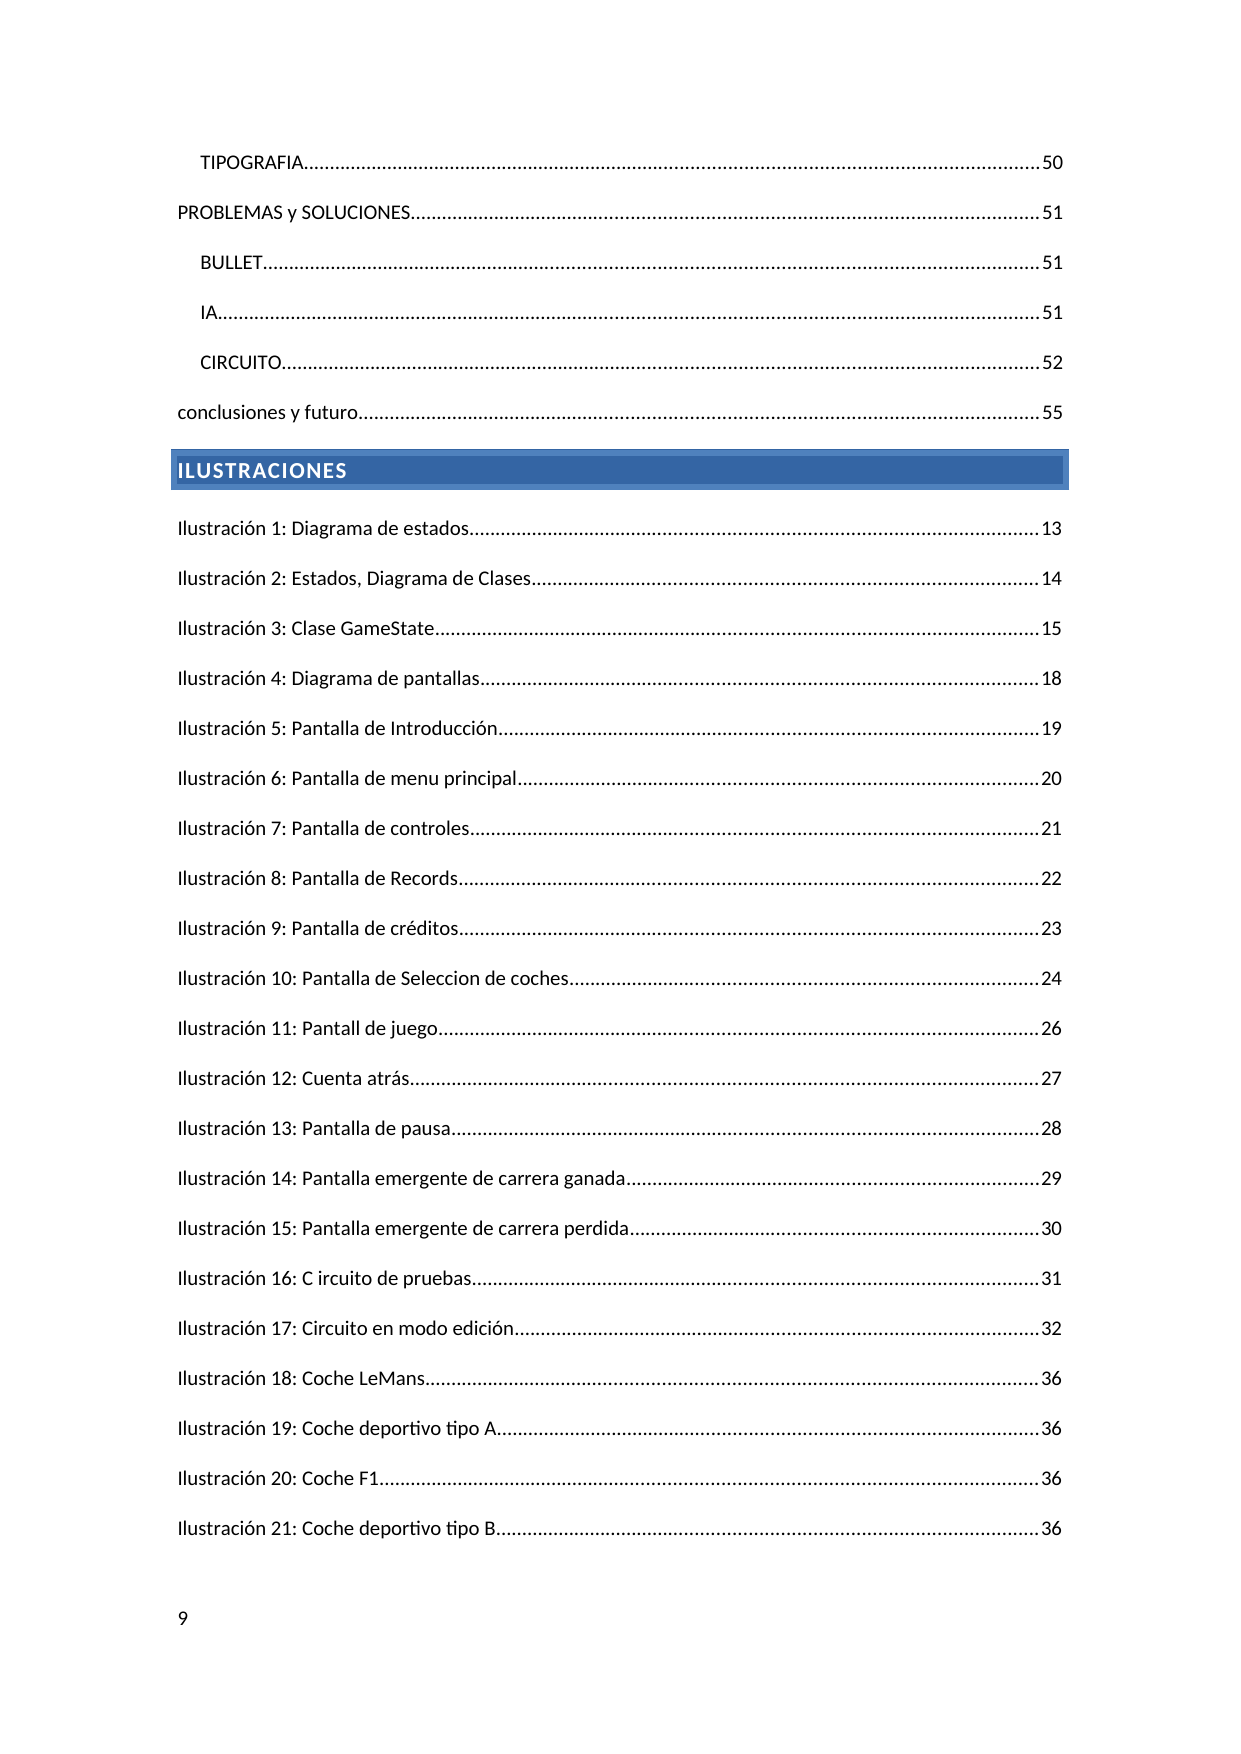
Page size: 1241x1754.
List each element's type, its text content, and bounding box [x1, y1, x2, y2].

text Ilustración 5: Pantalla de Introducción 19 [177, 715, 1063, 741]
text IA 51 [200, 299, 1063, 325]
text Ilustración 13: Pantalla de pausa 28 [177, 1115, 1063, 1141]
text Ilustración 12: Cuenta atrás 27 [177, 1065, 1063, 1091]
text Ilustración 16: C ircuito de pruebas 31 [177, 1265, 1063, 1291]
text TIPOGRAFIA 50 [200, 149, 1063, 175]
text Ilustración 10: Pantalla de Seleccion de coches 24 [177, 965, 1063, 991]
text Ilustración 20: Coche F1 36 [177, 1465, 1063, 1491]
text Ilustración 15: Pantalla emergente de carrera perdida 30 [177, 1215, 1063, 1241]
text BULLET 51 [200, 249, 1063, 275]
text Ilustración 14: Pantalla emergente de carrera ganada 29 [177, 1165, 1063, 1191]
text Ilustración 4: Diagrama de pantallas 18 [177, 665, 1063, 691]
text Ilustración 2: Estados, Diagrama de Clases 14 [177, 565, 1063, 591]
text PROBLEMAS y SOLUCIONES 51 [177, 199, 1063, 225]
text CIRCUITO 52 [200, 349, 1063, 375]
text Ilustraciones [177, 456, 1063, 484]
text Ilustración 18: Coche LeMans 36 [177, 1365, 1063, 1391]
text Ilustración 21: Coche deportivo tipo B 36 [177, 1515, 1063, 1541]
text Ilustración 3: Clase GameState 15 [177, 615, 1063, 641]
text Ilustración 19: Coche deportivo tipo A 36 [177, 1415, 1063, 1441]
text Ilustración 17: Circuito en modo edición 32 [177, 1315, 1063, 1341]
text Ilustración 11: Pantall de juego 26 [177, 1015, 1063, 1041]
text Ilustración 8: Pantalla de Records 22 [177, 865, 1063, 891]
text Ilustración 1: Diagrama de estados 13 [177, 515, 1063, 541]
text Ilustración 6: Pantalla de menu principal 20 [177, 765, 1063, 791]
text Ilustración 7: Pantalla de controles 21 [177, 815, 1063, 841]
text Ilustración 9: Pantalla de créditos 23 [177, 915, 1063, 941]
text conclusiones y futuro 55 [177, 399, 1063, 425]
